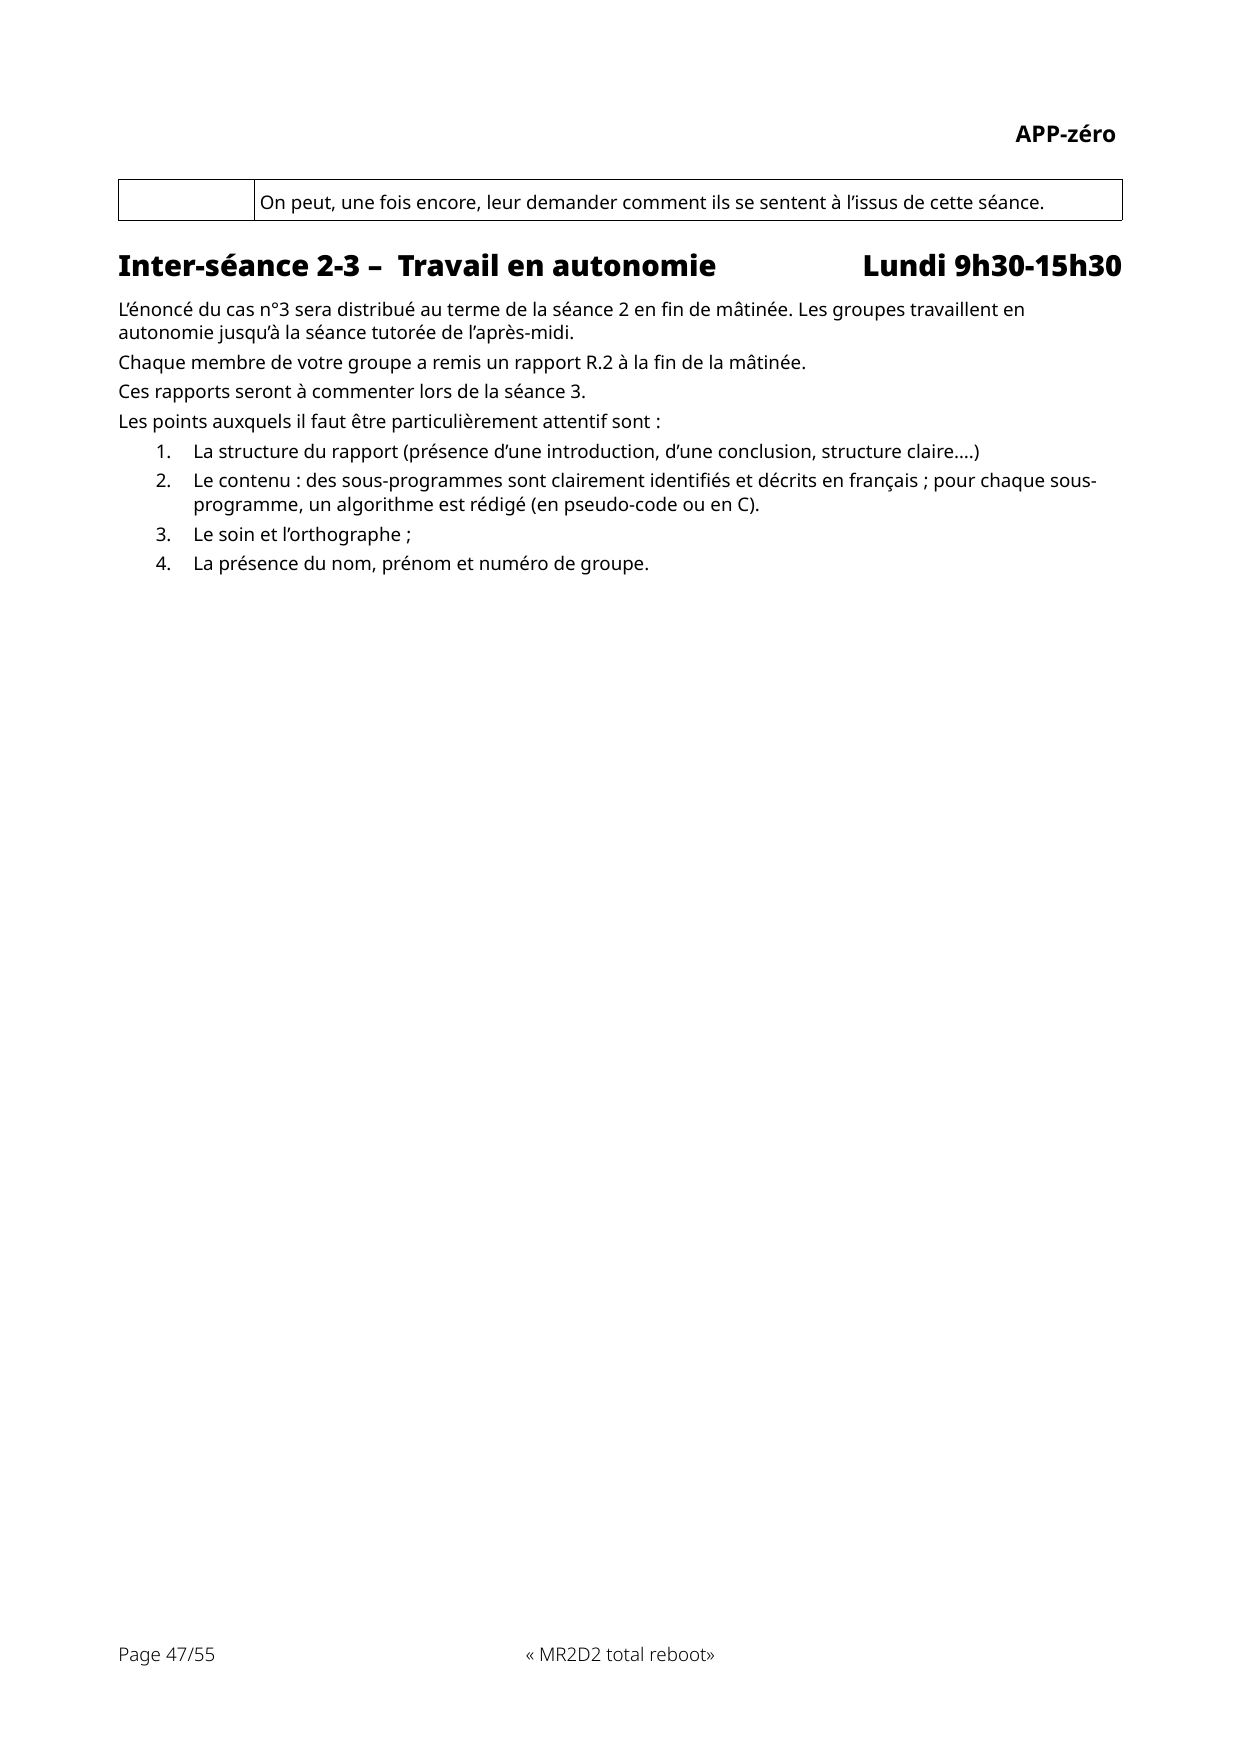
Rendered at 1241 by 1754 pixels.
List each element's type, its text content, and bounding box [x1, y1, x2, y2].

text Ces rapports seront à commenter lors de la séance 3. [118, 380, 1122, 404]
list La structure du rapport (présence d’une introduction, d’une conclusion, structure claire….) [156, 439, 1122, 463]
list Le soin et l’orthographe ; [156, 522, 1122, 546]
text L’énoncé du cas n°3 sera distribué au terme de la séance 2 en fin de mâtinée. Les groupes travaillent en autonomie jusqu’à la séance tutorée de l’après-midi. [118, 297, 1122, 344]
list La présence du nom, prénom et numéro de groupe. [156, 552, 1122, 575]
list Le contenu : des sous-programmes sont clairement identifiés et décrits en français ; pour chaque sous-programme, un algorithme est rédigé (en pseudo-code ou en C). [156, 469, 1122, 516]
text Chaque membre de votre groupe a remis un rapport R.2 à la fin de la mâtinée. [118, 351, 1122, 374]
table_cell [119, 180, 254, 220]
table_cell - 70’- 80’ - Clôturez la séance en indiquant au groupe qu’ils ont un devoir individuel à faire (rapport R.2), et qu’ils devront le rendre Vendredi en fin de matinée à 12h. Prenez également le temps de parcourir avec eux le squelette du rapport R.2 (page 22), en insistant bien sur le fait que ce n’est qu’une suggestion. On peut, une fois encore, leur demander comment ils se sentent à l’issus de cette séance. [255, 180, 1122, 220]
subtitle Inter-séance 2-3 – Travail en autonomie Lundi 9h30-15h30 [118, 245, 1122, 285]
text Les points auxquels il faut être particulièrement attentif sont : [118, 410, 1122, 433]
